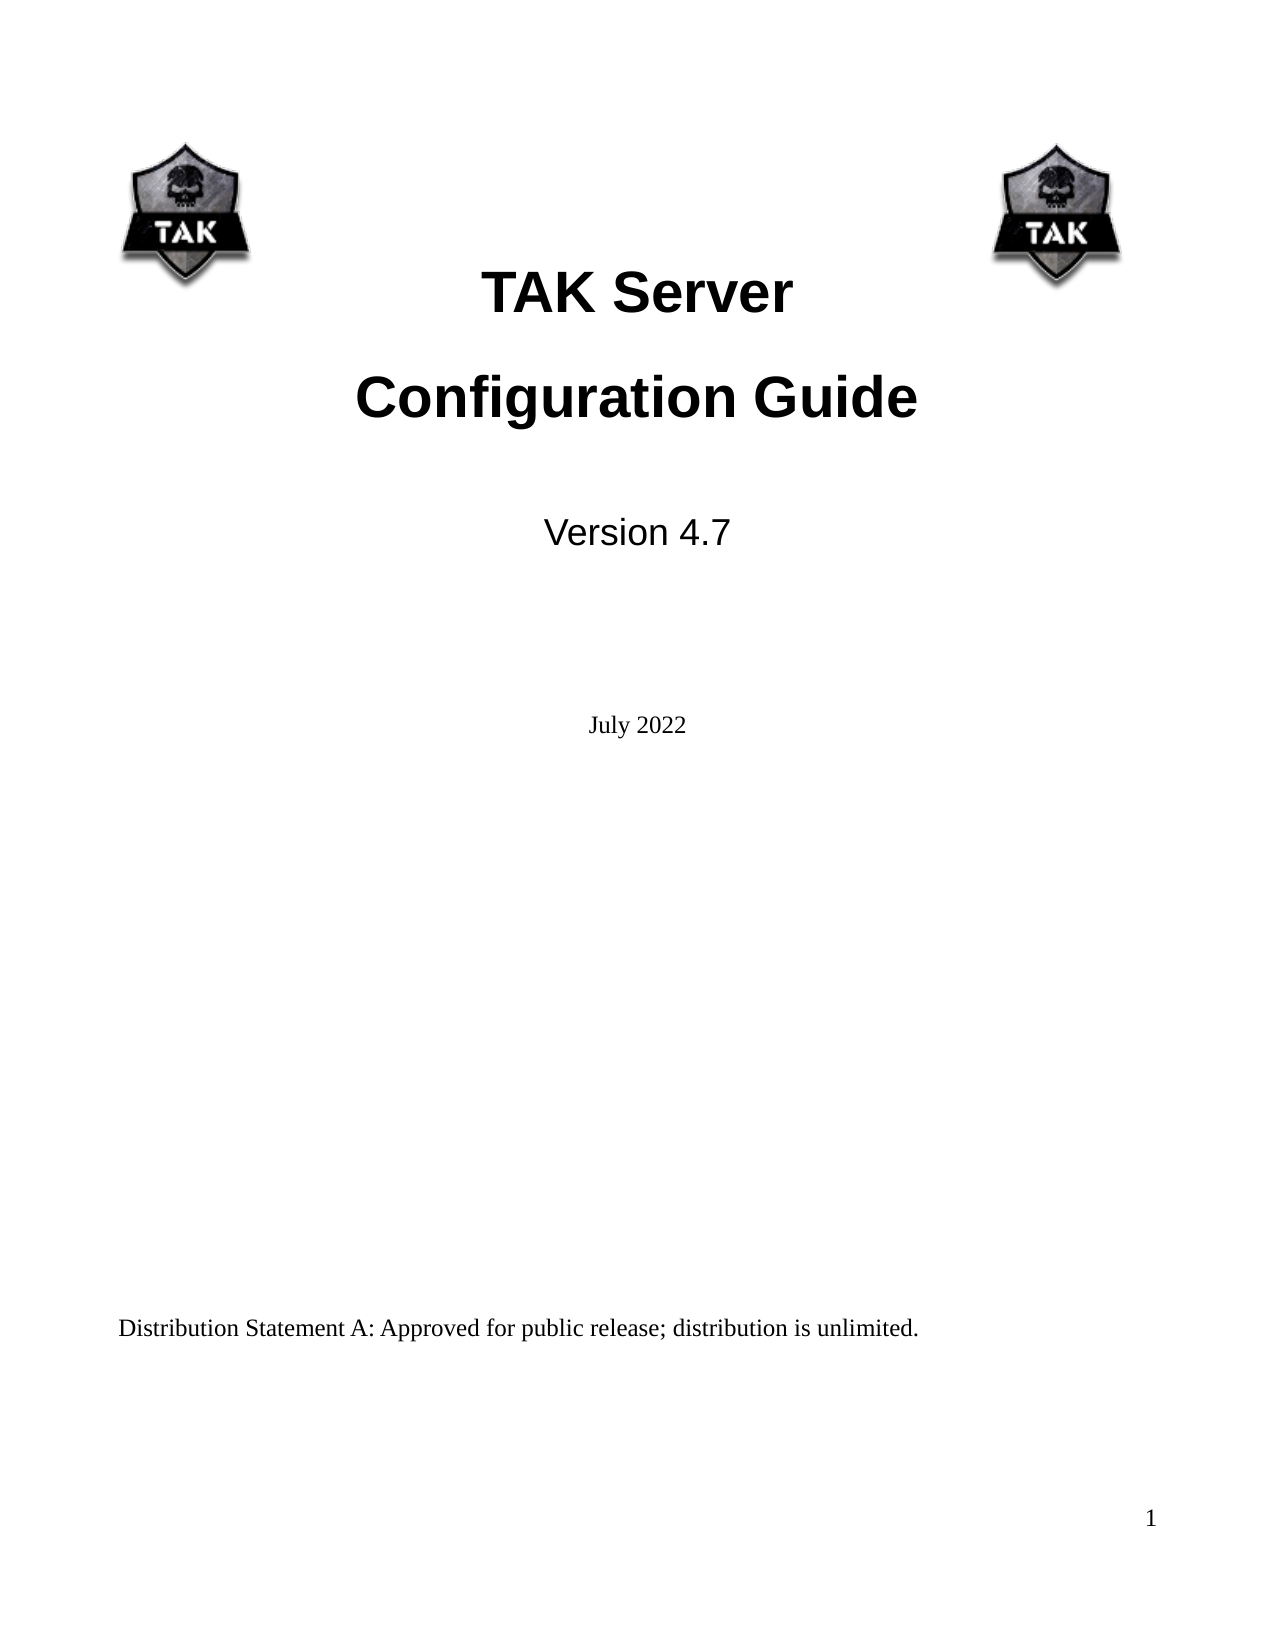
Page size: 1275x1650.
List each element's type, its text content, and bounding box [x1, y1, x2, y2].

picture [982, 142, 1133, 293]
text July 2022 [118, 710, 1157, 738]
picture [111, 141, 262, 292]
title Configuration Guide [118, 363, 1157, 430]
text Distribution Statement A: Approved for public release; distribution is unlimited. [118, 1313, 1157, 1342]
title TAK Server [118, 258, 1157, 325]
subtitle Version 4.7 [118, 510, 1157, 553]
